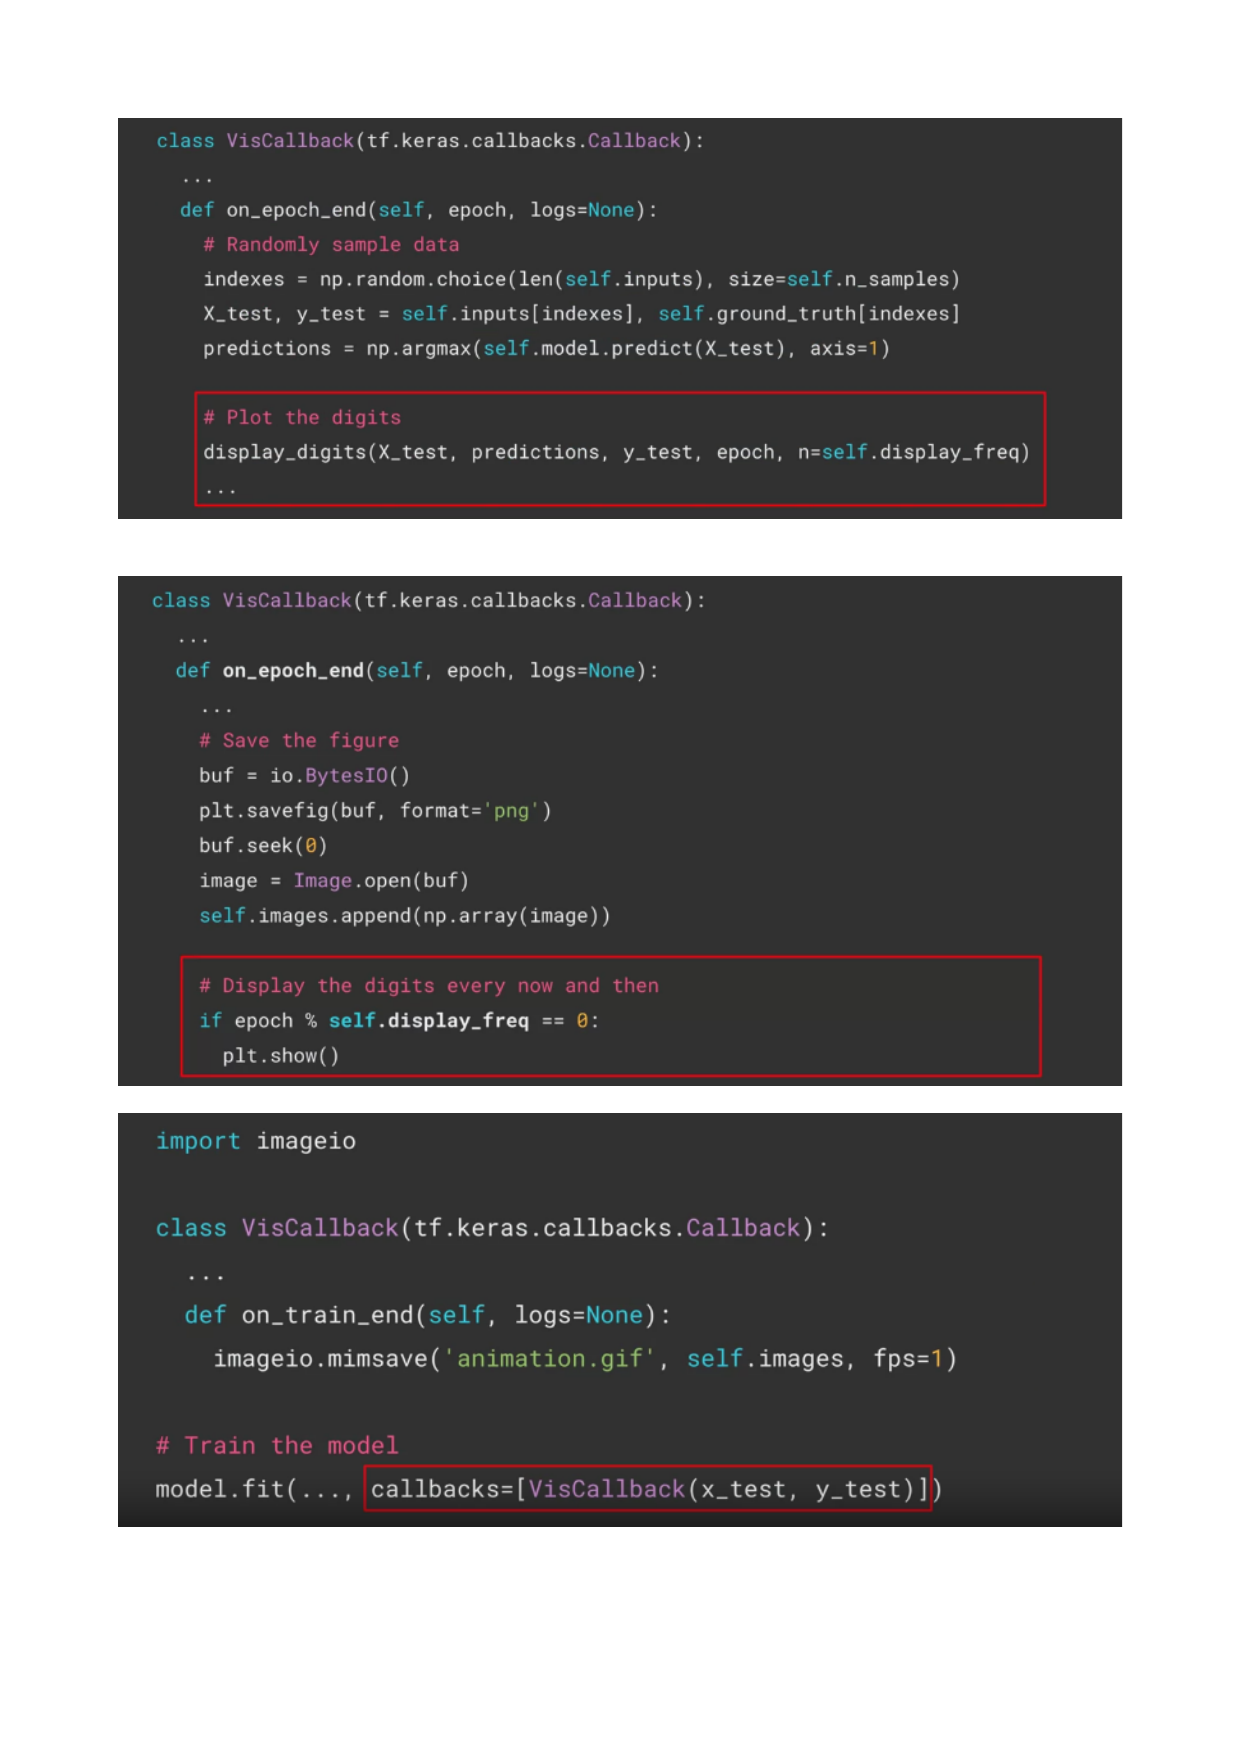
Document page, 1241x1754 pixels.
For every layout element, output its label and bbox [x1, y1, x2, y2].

picture [118, 1113, 1123, 1527]
picture [118, 576, 1123, 1086]
picture [118, 118, 1123, 519]
